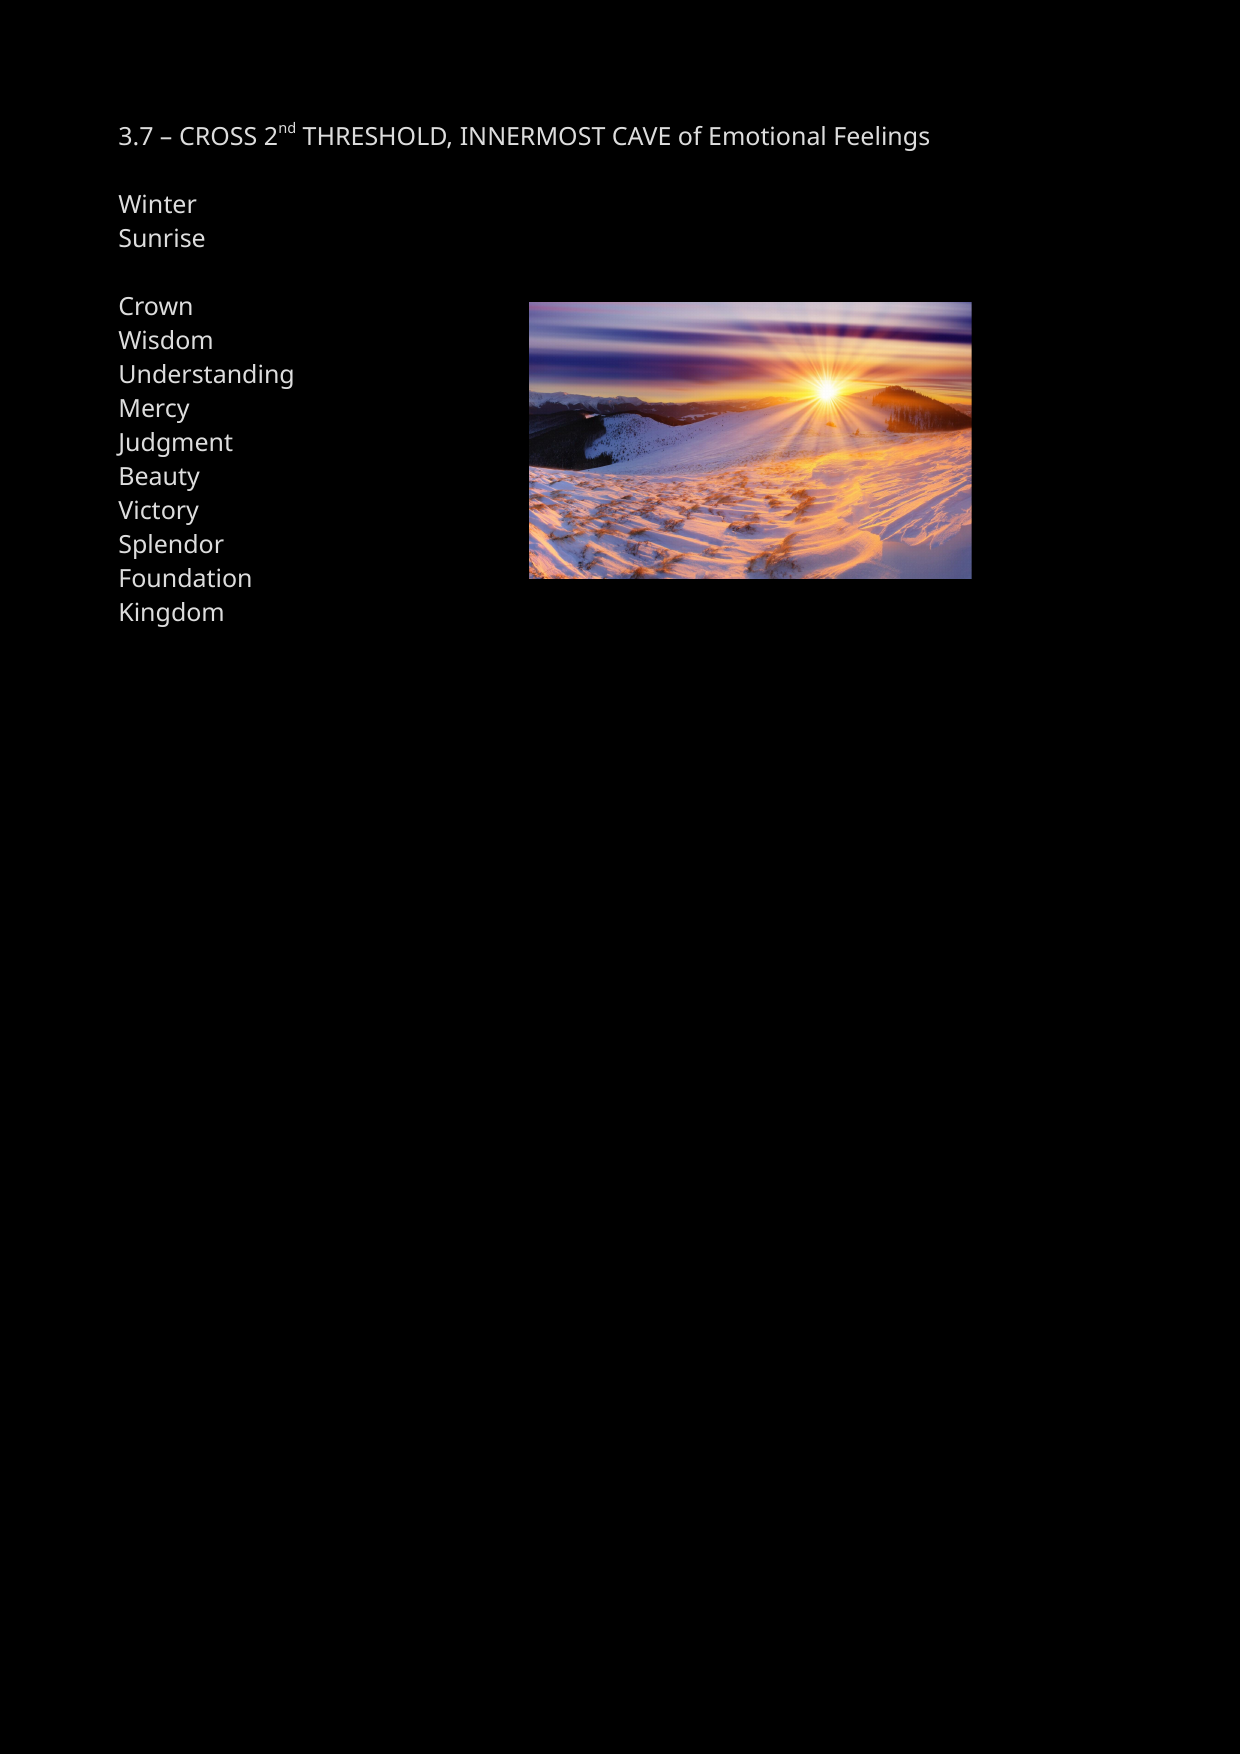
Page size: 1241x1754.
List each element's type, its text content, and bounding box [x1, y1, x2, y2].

text Victory [118, 493, 529, 527]
text Wisdom [118, 322, 529, 357]
text [972, 459, 1122, 493]
text Mercy [118, 391, 529, 425]
text [972, 527, 1122, 561]
text Splendor [118, 527, 529, 561]
text Winter [118, 186, 1122, 220]
picture [529, 302, 972, 579]
text [972, 322, 1122, 357]
text Judgment [118, 425, 529, 459]
text Beauty [118, 459, 529, 493]
text Crown [118, 288, 1122, 322]
text [972, 357, 1122, 391]
text Kingdom [118, 595, 1122, 629]
text [972, 391, 1122, 425]
text Understanding [118, 357, 529, 391]
text [972, 425, 1122, 459]
text [972, 493, 1122, 527]
text Foundation [118, 561, 1122, 595]
text Sunrise [118, 220, 1122, 254]
text 3.7 – CROSS 2nd THRESHOLD, INNERMOST CAVE of Emotional Feelings [118, 118, 1122, 152]
